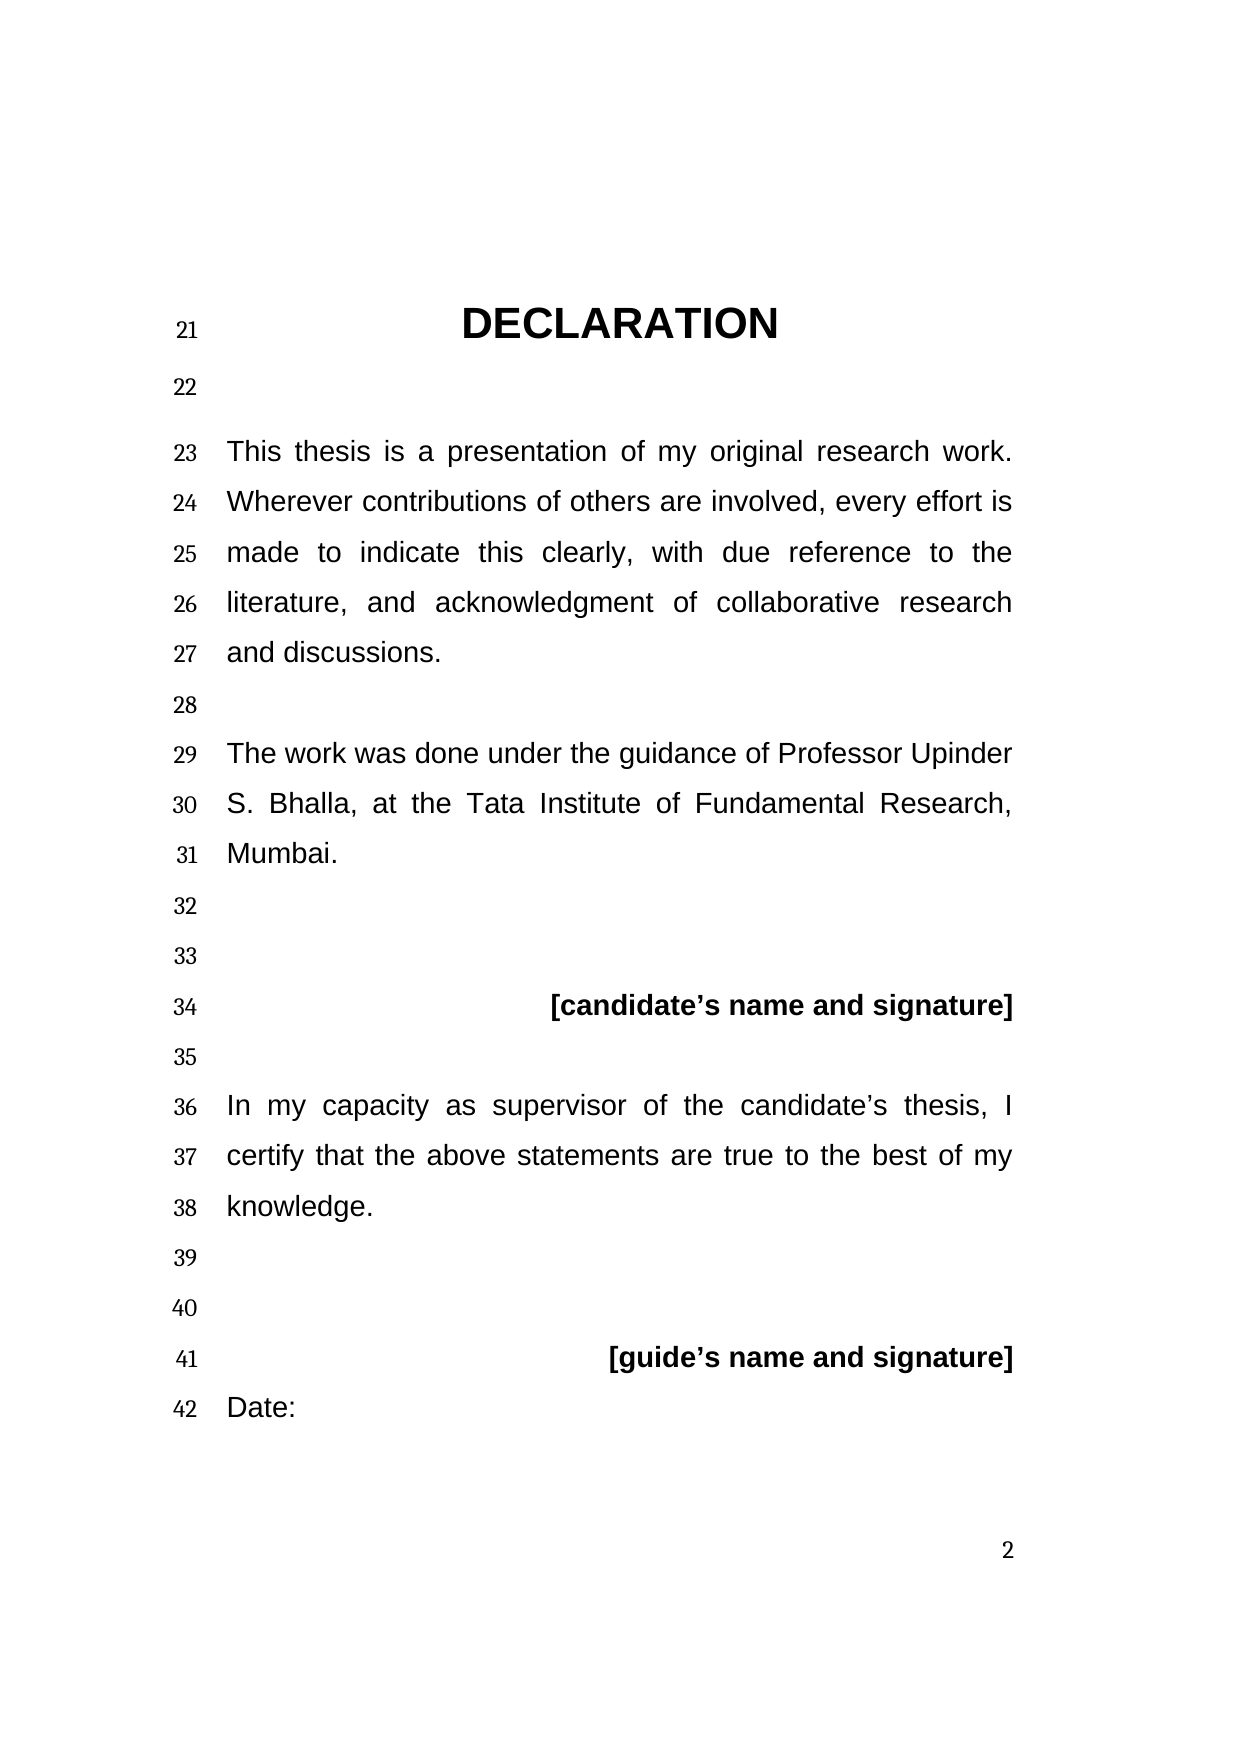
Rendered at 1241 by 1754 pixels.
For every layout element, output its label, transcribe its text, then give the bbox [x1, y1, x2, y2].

text Date: [226, 1390, 1014, 1423]
text [candidate’s name and signature] [226, 987, 1014, 1021]
text The work was done under the guidance of Professor Upinder S. Bhalla, at the Tata Institute of Fundamental Research, Mumbai. [226, 736, 1014, 870]
text [guide’s name and signature] [226, 1340, 1014, 1373]
text In my capacity as supervisor of the candidate’s thesis, I certify that the above statements are true to the best of my knowledge. [226, 1088, 1014, 1222]
subtitle DECLARATION [226, 298, 1014, 348]
text This thesis is a presentation of my original research work. Wherever contributions of others are involved, every effort is made to indicate this clearly, with due reference to the literature, and acknowledgment of collaborative research and discussions. [226, 434, 1014, 669]
